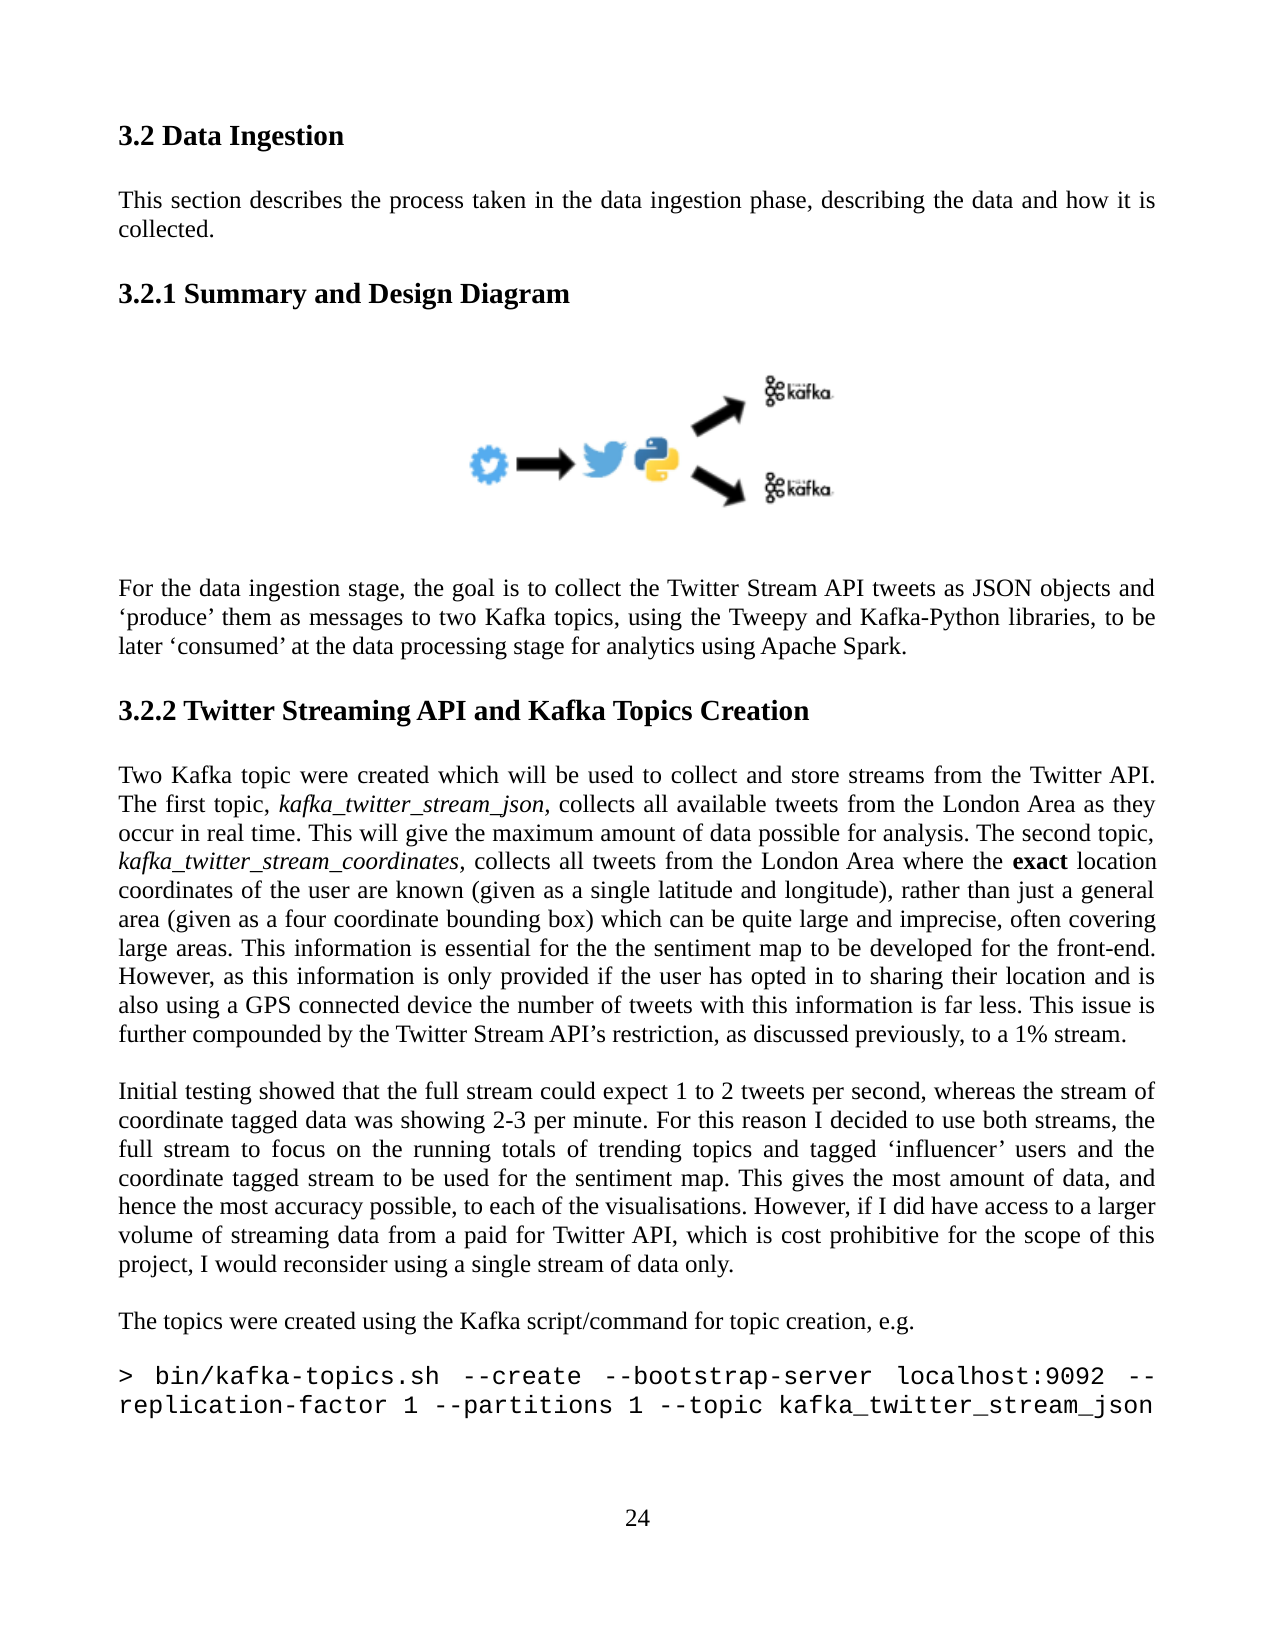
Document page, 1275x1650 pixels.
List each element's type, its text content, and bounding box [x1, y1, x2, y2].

text Initial testing showed that the full stream could expect 1 to 2 tweets per second, whereas the stream of coordinate tagged data was showing 2-3 per minute. For this reason I decided to use both streams, the full stream to focus on the running totals of trending topics and tagged ‘influencer’ users and the coordinate tagged stream to be used for the sentiment map. This gives the most amount of data, and hence the most accuracy possible, to each of the visualisations. However, if I did have access to a larger volume of streaming data from a paid for Twitter API, which is cost prohibitive for the scope of this project, I would reconsider using a single stream of data only. [118, 1076, 1157, 1278]
text > bin/kafka-topics.sh --create --bootstrap-server localhost:9092 --replication-factor 1 --partitions 1 --topic kafka_twitter_stream_json [118, 1364, 1157, 1421]
picture [440, 343, 835, 528]
text Two Kafka topic were created which will be used to collect and store streams from the Twitter API. The first topic, kafka_twitter_stream_json, collects all available tweets from the London Area as they occur in real time. This will give the maximum amount of data possible for analysis. The second topic, kafka_twitter_stream_coordinates, collects all tweets from the London Area where the exact location coordinates of the user are known (given as a single latitude and longitude), rather than just a general area (given as a four coordinate bounding box) which can be quite large and imprecise, often covering large areas. This information is essential for the the sentiment map to be developed for the front-end. However, as this information is only provided if the user has opted in to sharing their location and is also using a GPS connected device the number of tweets with this information is far less. This issue is further compounded by the Twitter Stream API’s restriction, as discussed previously, to a 1% stream. [118, 760, 1157, 1048]
text 3.2.2 Twitter Streaming API and Kafka Topics Creation [118, 693, 1157, 727]
text The topics were created using the Kafka script/command for topic creation, e.g. [118, 1306, 1157, 1335]
text 3.2 Data Ingestion [118, 118, 1157, 152]
text This section describes the process taken in the data ingestion phase, describing the data and how it is collected. [118, 185, 1157, 243]
text 3.2.1 Summary and Design Diagram [118, 276, 1157, 310]
text For the data ingestion stage, the goal is to collect the Twitter Stream API tweets as JSON objects and ‘produce’ them as messages to two Kafka topics, using the Tweepy and Kafka-Python libraries, to be later ‘consumed’ at the data processing stage for analytics using Apache Spark. [118, 573, 1157, 659]
